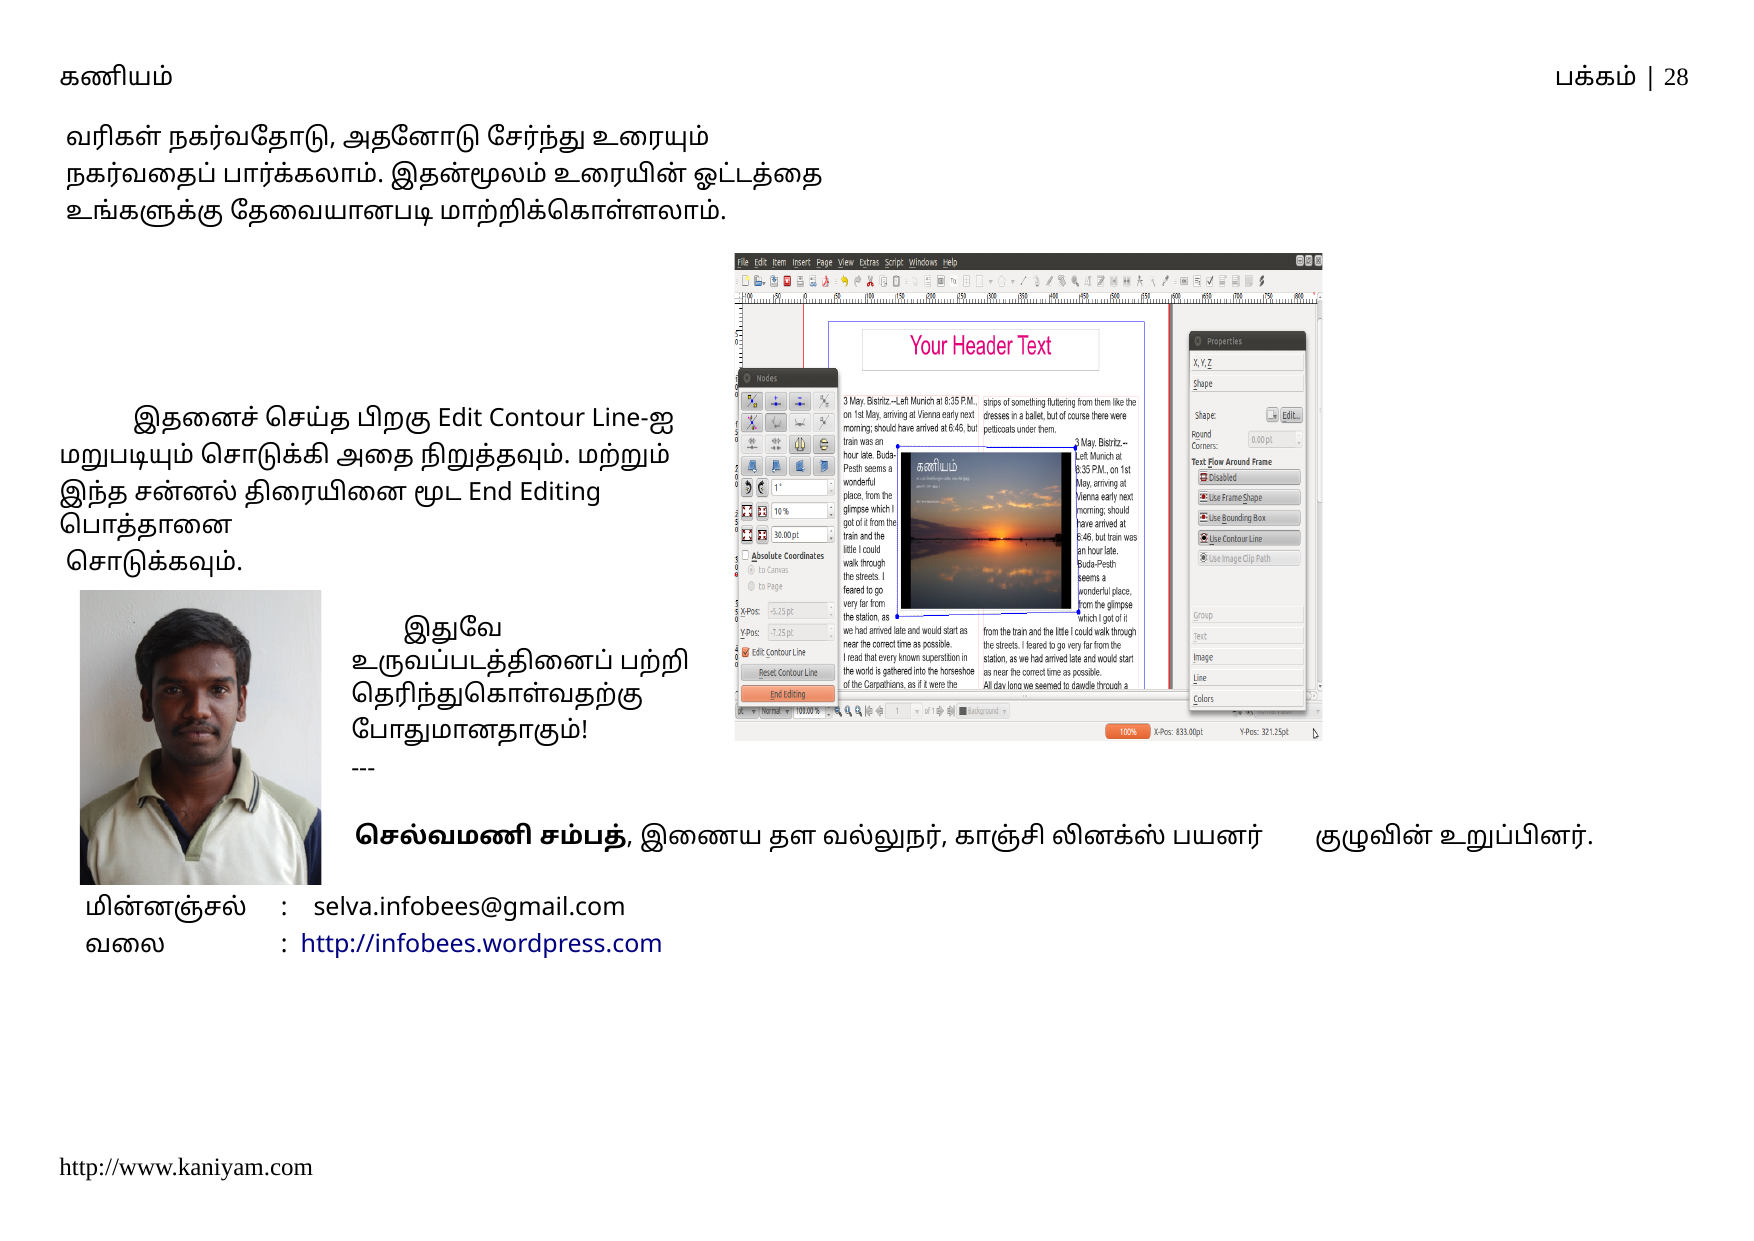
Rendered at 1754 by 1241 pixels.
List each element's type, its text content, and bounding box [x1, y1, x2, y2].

text மின்னஞ்சல் : selva.infobees@gmail.com [59, 888, 1695, 925]
text இதனைச் செய்த பிறகு Edit Contour Line-ஐ மறுபடியும் சொடுக்கி அதை நிறுத்தவும். மற்றும் இந்த சன்னல் திரையினை மூட End Editing பொத்தானை [59, 400, 734, 543]
text செல்வமணி சம்பத், இணைய தள வல்லுநர், காஞ்சி லினக்ஸ் பயனர் குழுவின் உறுப்பினர். [322, 817, 1695, 854]
text [59, 614, 79, 749]
text நகர்வதைப் பார்க்கலாம். இதன்மூலம் உரையின் ஓட்டத்தை [59, 156, 1695, 192]
text --- [59, 749, 79, 783]
text வலை : http://infobees.wordpress.com [59, 925, 1695, 962]
text [1323, 543, 1695, 580]
picture [734, 253, 1323, 741]
text வரிகள் நகர்வதோடு, அதனோடு சேர்ந்து உரையும் [59, 118, 1695, 156]
text இதுவே உருவப்படத்தினைப் பற்றி தெரிந்துகொள்வதற்கு போதுமானதாகும்! [322, 614, 1695, 749]
text [1323, 400, 1695, 543]
text உங்களுக்கு தேவையானபடி மாற்றிக்கொள்ளலாம். [59, 192, 1695, 229]
text --- [322, 749, 1695, 783]
picture [79, 590, 322, 885]
text சொடுக்கவும். [59, 543, 734, 580]
